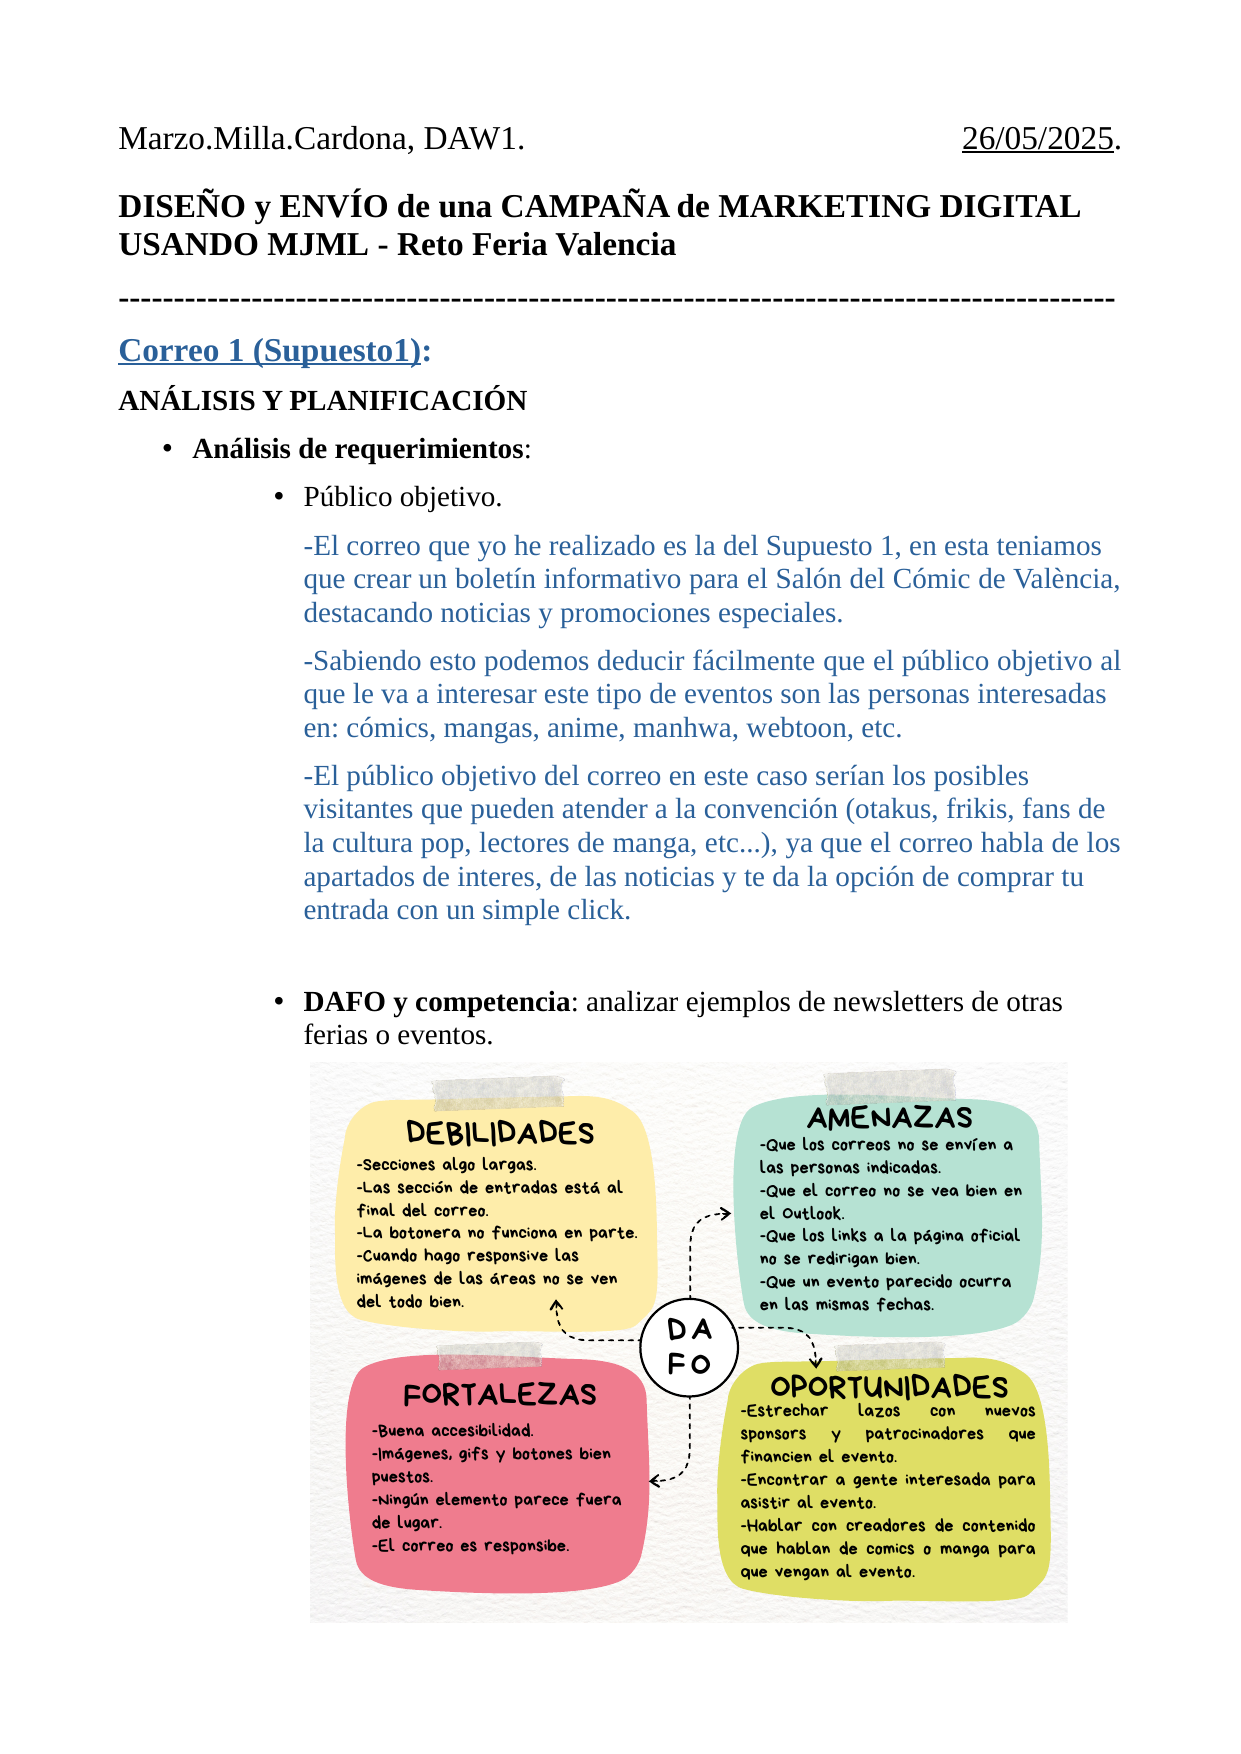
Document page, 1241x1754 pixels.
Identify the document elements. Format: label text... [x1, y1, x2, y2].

text -El público objetivo del correo en este caso serían los posibles visitantes que pueden atender a la convención (otakus, frikis, fans de la cultura pop, lectores de manga, etc...), ya que el correo habla de los apartados de interes, de las noticias y te da la opción de comprar tu entrada con un simple click. [156, 758, 1122, 926]
list Análisis de requerimientos: [162, 431, 1122, 465]
text DISEÑO y ENVÍO de una CAMPAÑA de MARKETING DIGITAL USANDO MJML - Reto Feria Valencia [118, 186, 1122, 263]
text Correo 1 (Supuesto1): [118, 330, 1122, 368]
list DAFO y competencia: analizar ejemplos de newsletters de otras ferias o eventos. [274, 984, 1122, 1051]
list Público objetivo. [274, 479, 1122, 513]
text ANÁLISIS Y PLANIFICACIÓN [118, 383, 1122, 417]
text ------------------------------------------------------------------------------------------ [118, 277, 1122, 316]
text -Sabiendo esto podemos deducir fácilmente que el público objetivo al que le va a interesar este tipo de eventos son las personas interesadas en: cómics, mangas, anime, manhwa, webtoon, etc. [156, 643, 1122, 743]
text -El correo que yo he realizado es la del Supuesto 1, en esta teniamos que crear un boletín informativo para el Salón del Cómic de València, destacando noticias y promociones especiales. [156, 528, 1122, 628]
